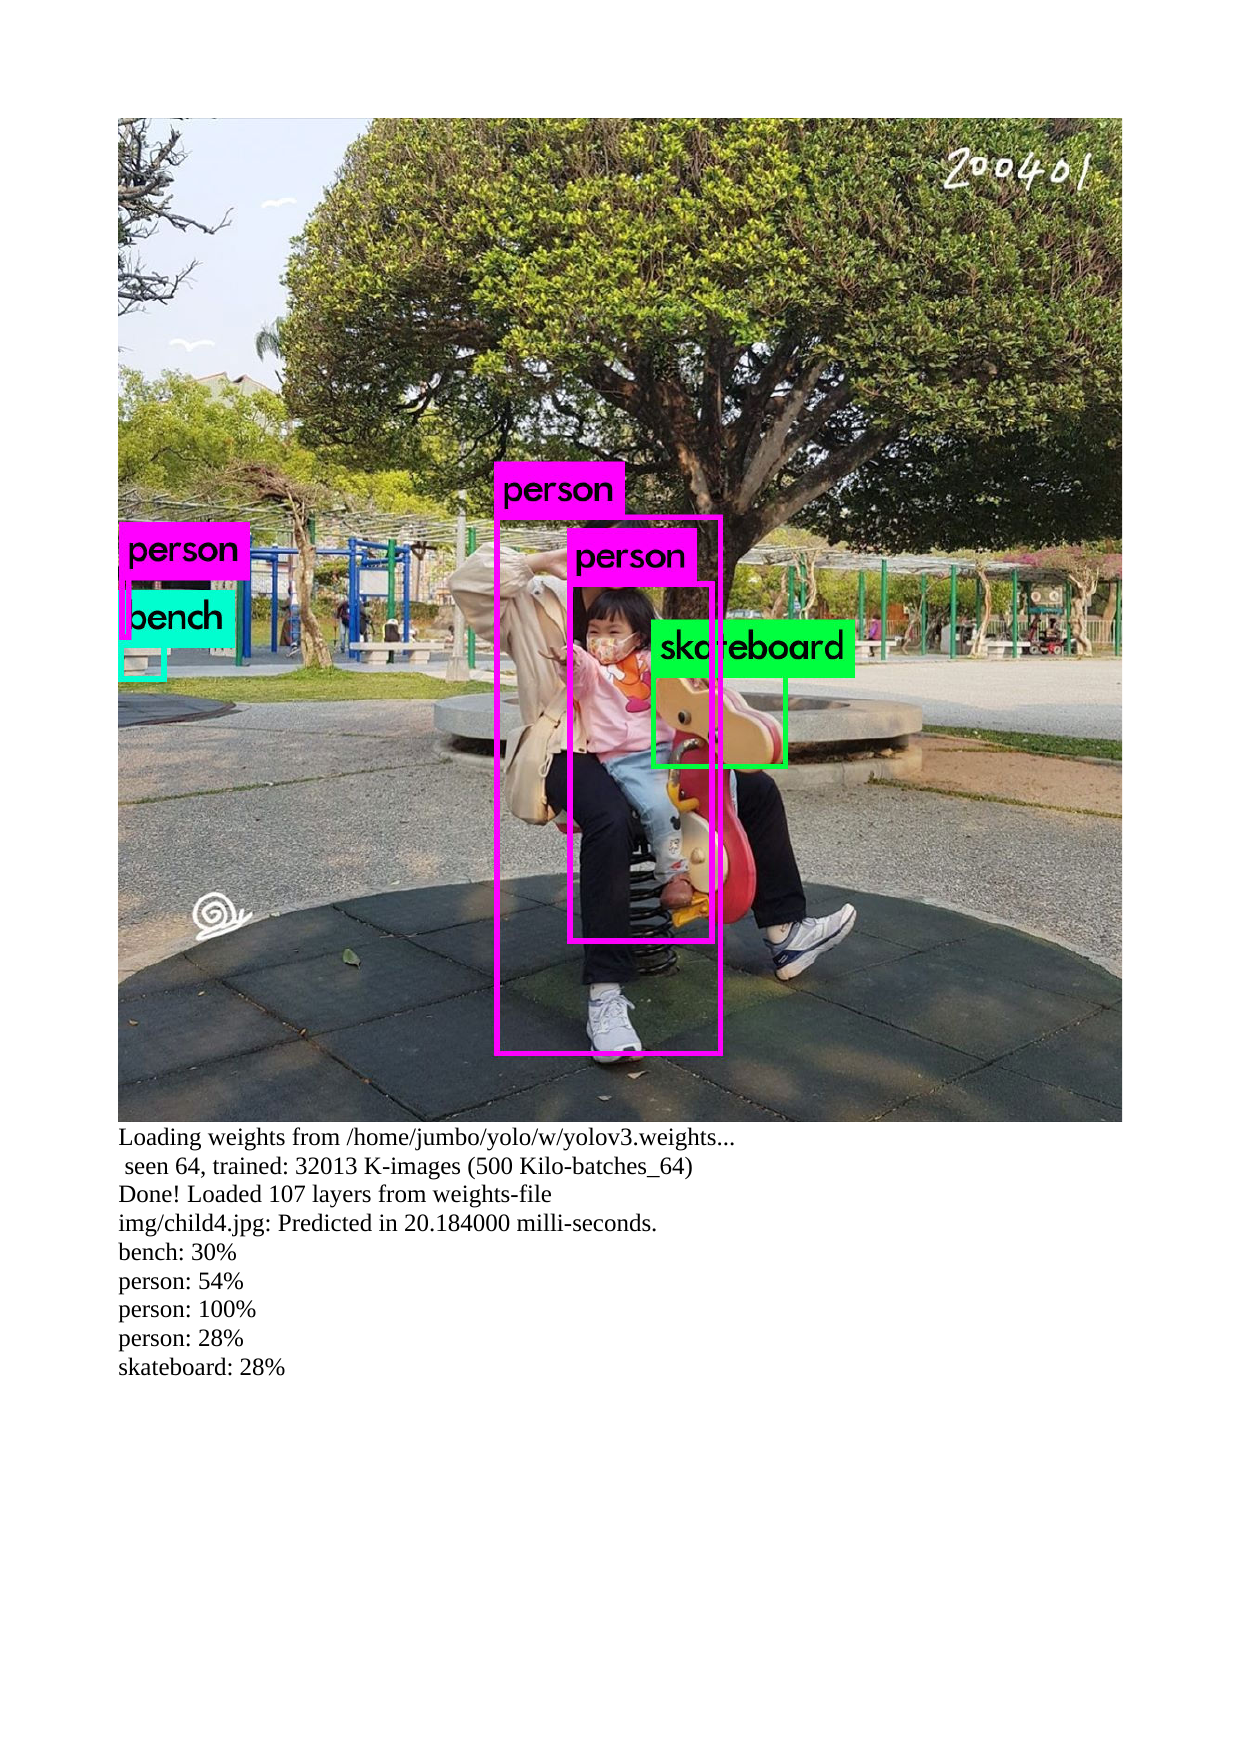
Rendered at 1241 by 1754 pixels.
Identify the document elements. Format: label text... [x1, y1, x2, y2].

text skateboard: 28% [118, 1352, 1122, 1381]
text person: 28% [118, 1323, 1122, 1352]
text Done! Loaded 107 layers from weights-file [118, 1179, 1122, 1208]
picture [118, 118, 1123, 1122]
text seen 64, trained: 32013 K-images (500 Kilo-batches_64) [118, 1151, 1122, 1179]
text Loading weights from /home/jumbo/yolo/w/yolov3.weights... [118, 1122, 1122, 1151]
text bench: 30% [118, 1237, 1122, 1266]
text img/child4.jpg: Predicted in 20.184000 milli-seconds. [118, 1208, 1122, 1237]
text person: 100% [118, 1294, 1122, 1323]
text person: 54% [118, 1266, 1122, 1294]
